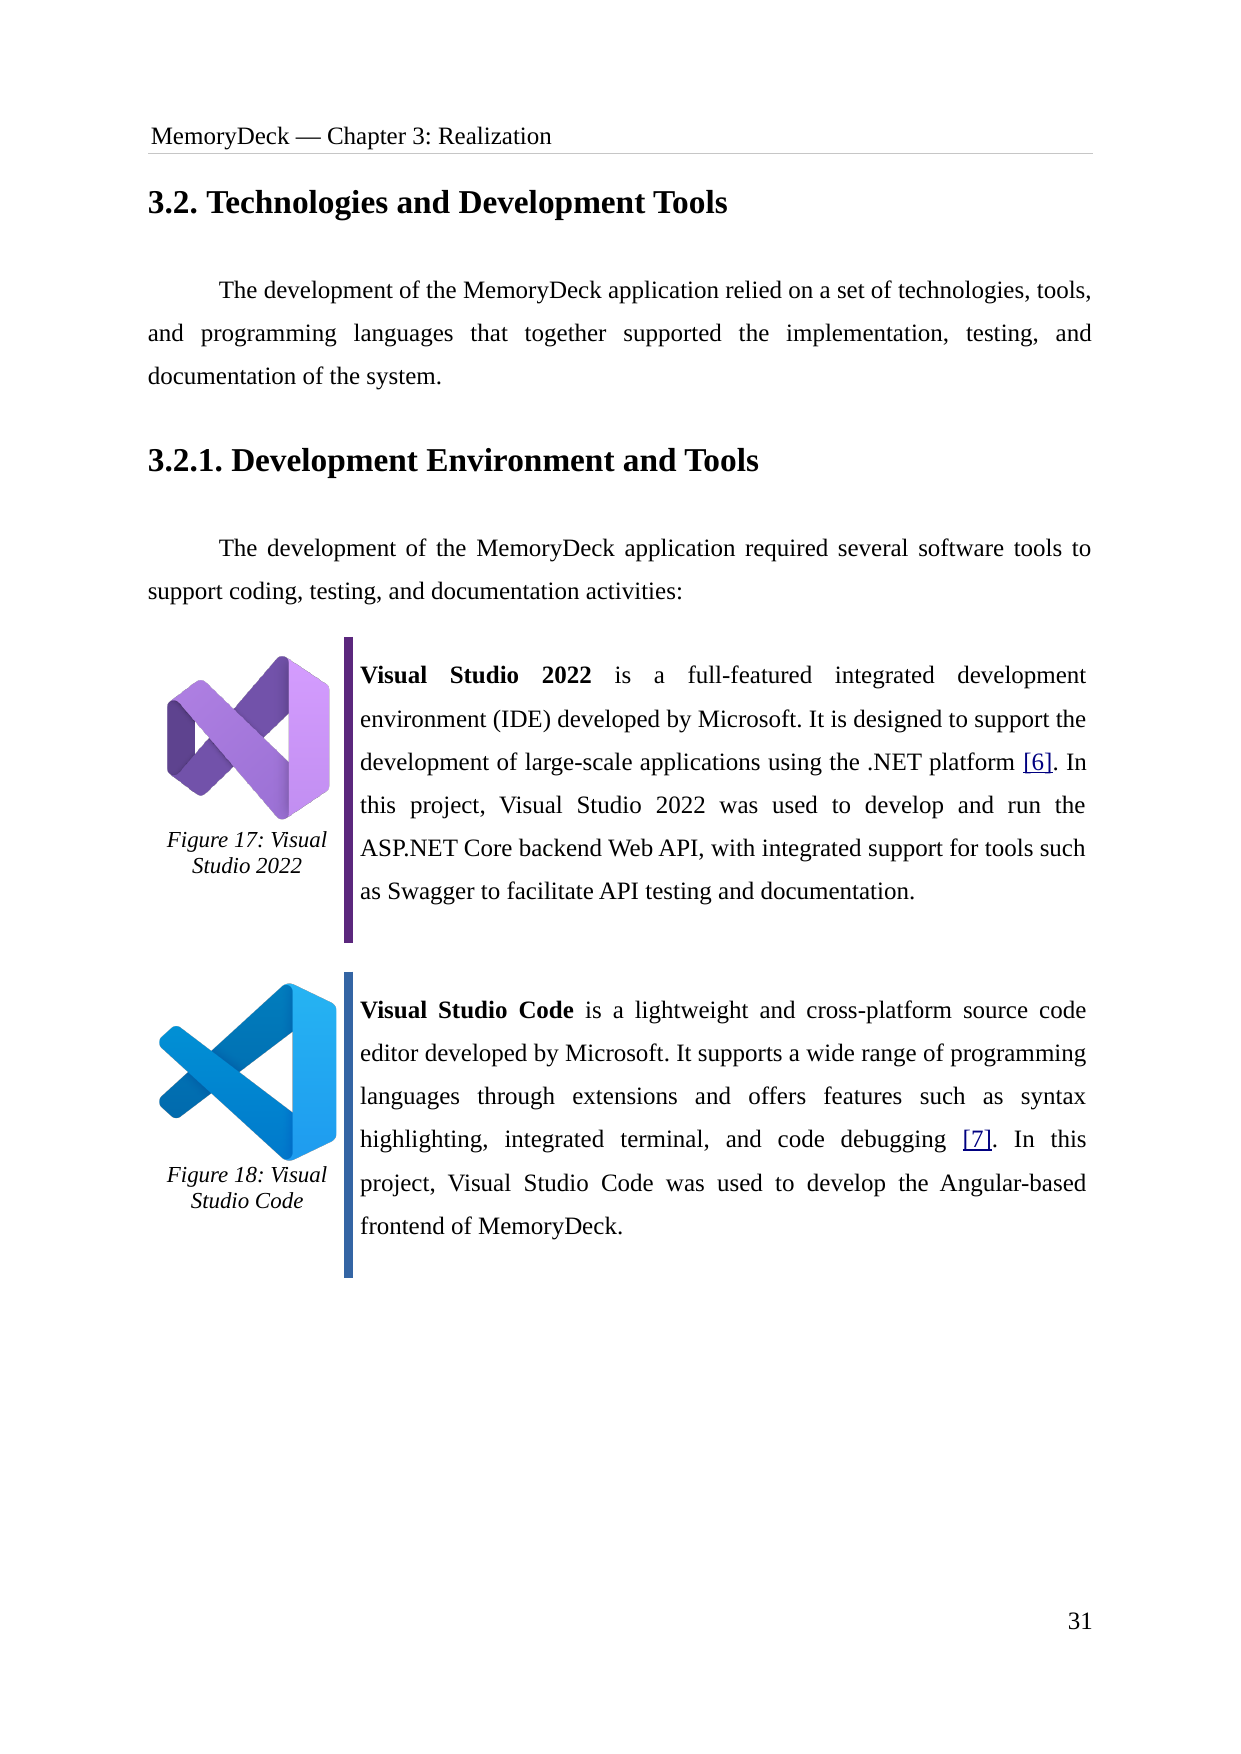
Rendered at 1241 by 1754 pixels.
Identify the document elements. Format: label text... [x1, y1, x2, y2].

text The development of the MemoryDeck application required several software tools to support coding, testing, and documentation activities: [148, 533, 1093, 605]
table_header Visual Studio 2022 is a full-featured integrated development environment (IDE) developed by Microsoft. It is designed to support the development of large-scale applications using the .NET platform [6]. In this project, Visual Studio 2022 was used to develop and run the ASP.NET Core backend Web API, with integrated support for tools such as Swagger to facilitate API testing and documentation. [353, 637, 1093, 943]
table_header Visual Studio Code is a lightweight and cross-platform source code editor developed by Microsoft. It supports a wide range of programming languages through extensions and offers features such as syntax highlighting, integrated terminal, and code debugging [7]. In this project, Visual Studio Code was used to develop the Angular-based frontend of MemoryDeck. [353, 972, 1093, 1277]
subtitle 3.2. Technologies and Development Tools [148, 182, 1093, 221]
picture [159, 983, 337, 1161]
table_header [148, 972, 344, 1277]
table_header [148, 637, 344, 943]
text The development of the MemoryDeck application relied on a set of technologies, tools, and programming languages that together supported the implementation, testing, and documentation of the system. [148, 275, 1093, 390]
subtitle 3.2.1. Development Environment and Tools [148, 440, 1093, 478]
picture [159, 649, 337, 827]
